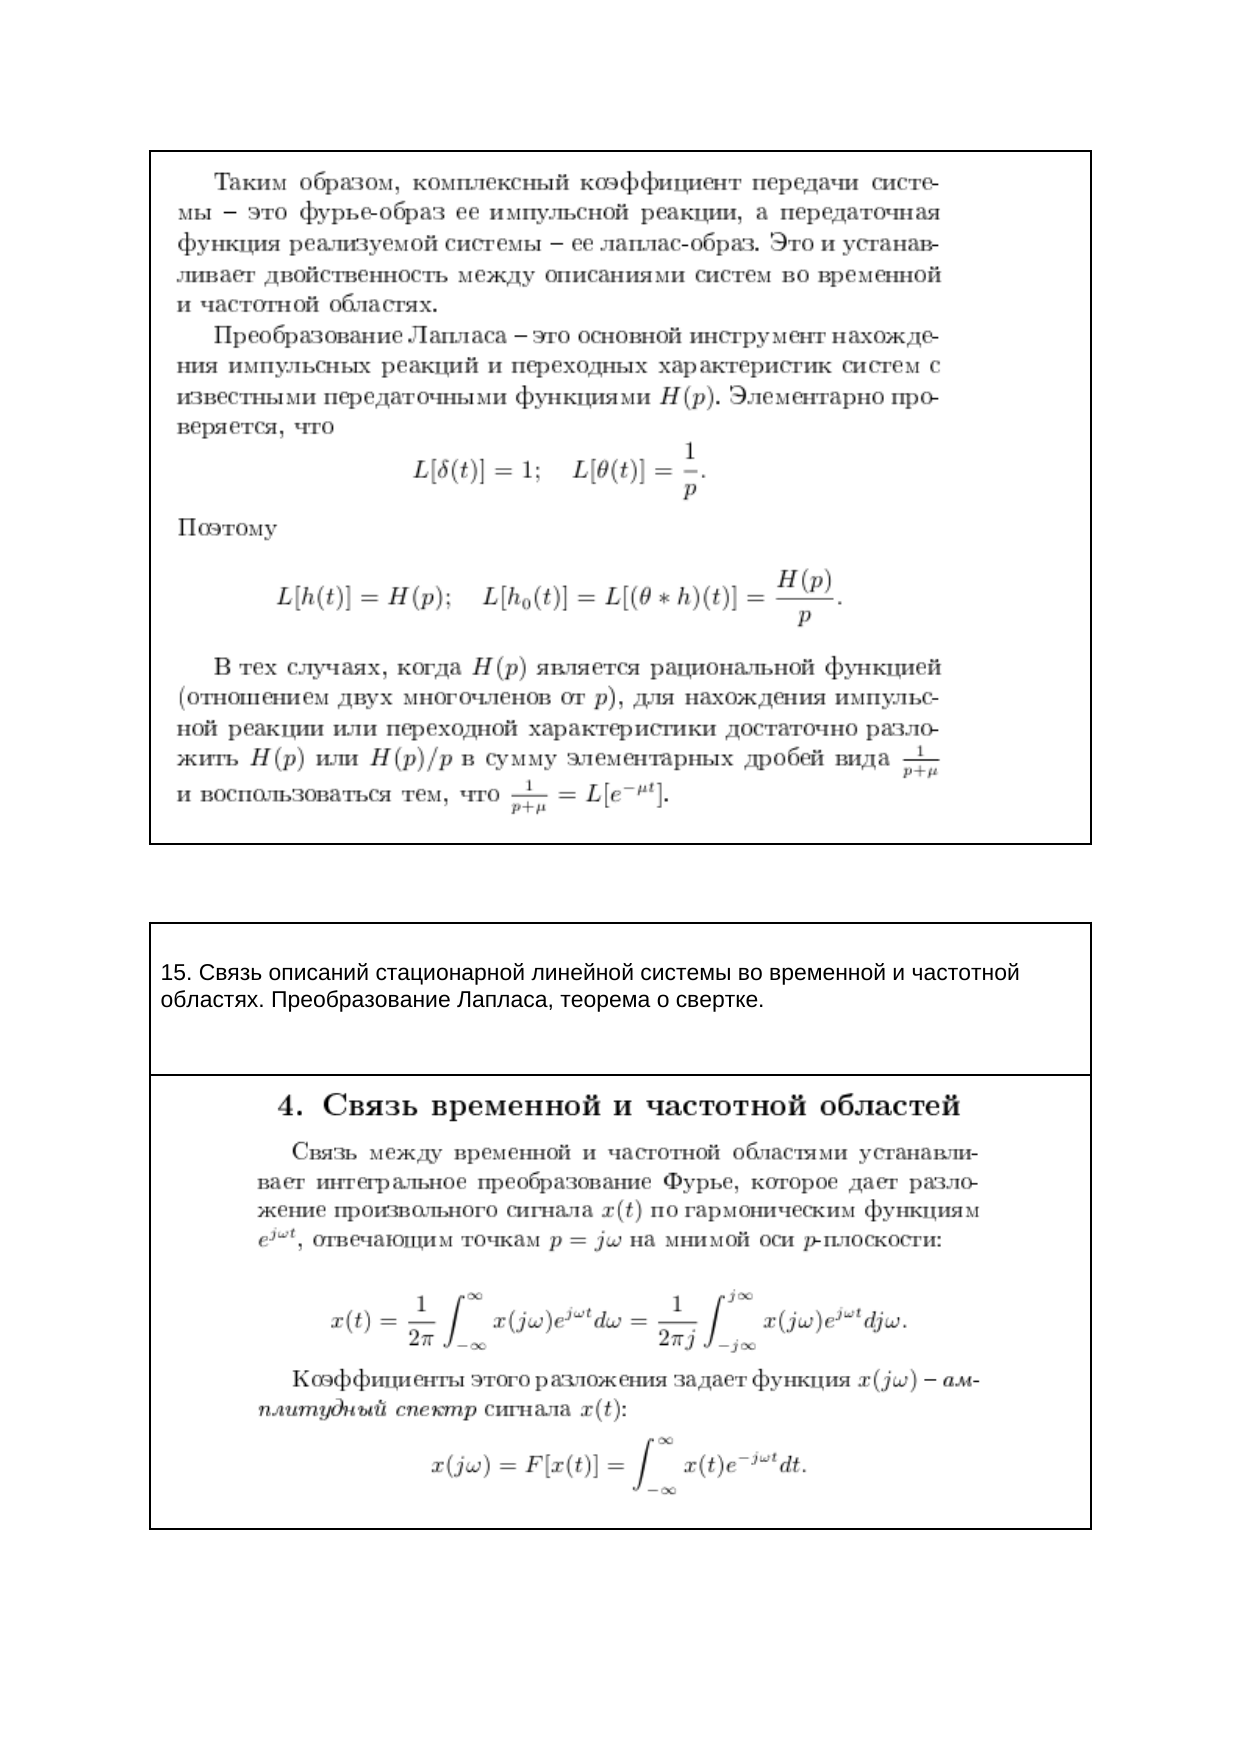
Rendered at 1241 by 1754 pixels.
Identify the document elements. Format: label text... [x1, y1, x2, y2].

table_header 15. Связь описаний стационарной линейной системы во временной и частотной областях. Преобразование Лапласа, теорема о свертке. [151, 924, 1090, 1074]
picture [160, 162, 962, 833]
table_cell [151, 1076, 1090, 1528]
picture [160, 1086, 1071, 1518]
table_cell [151, 152, 1090, 843]
